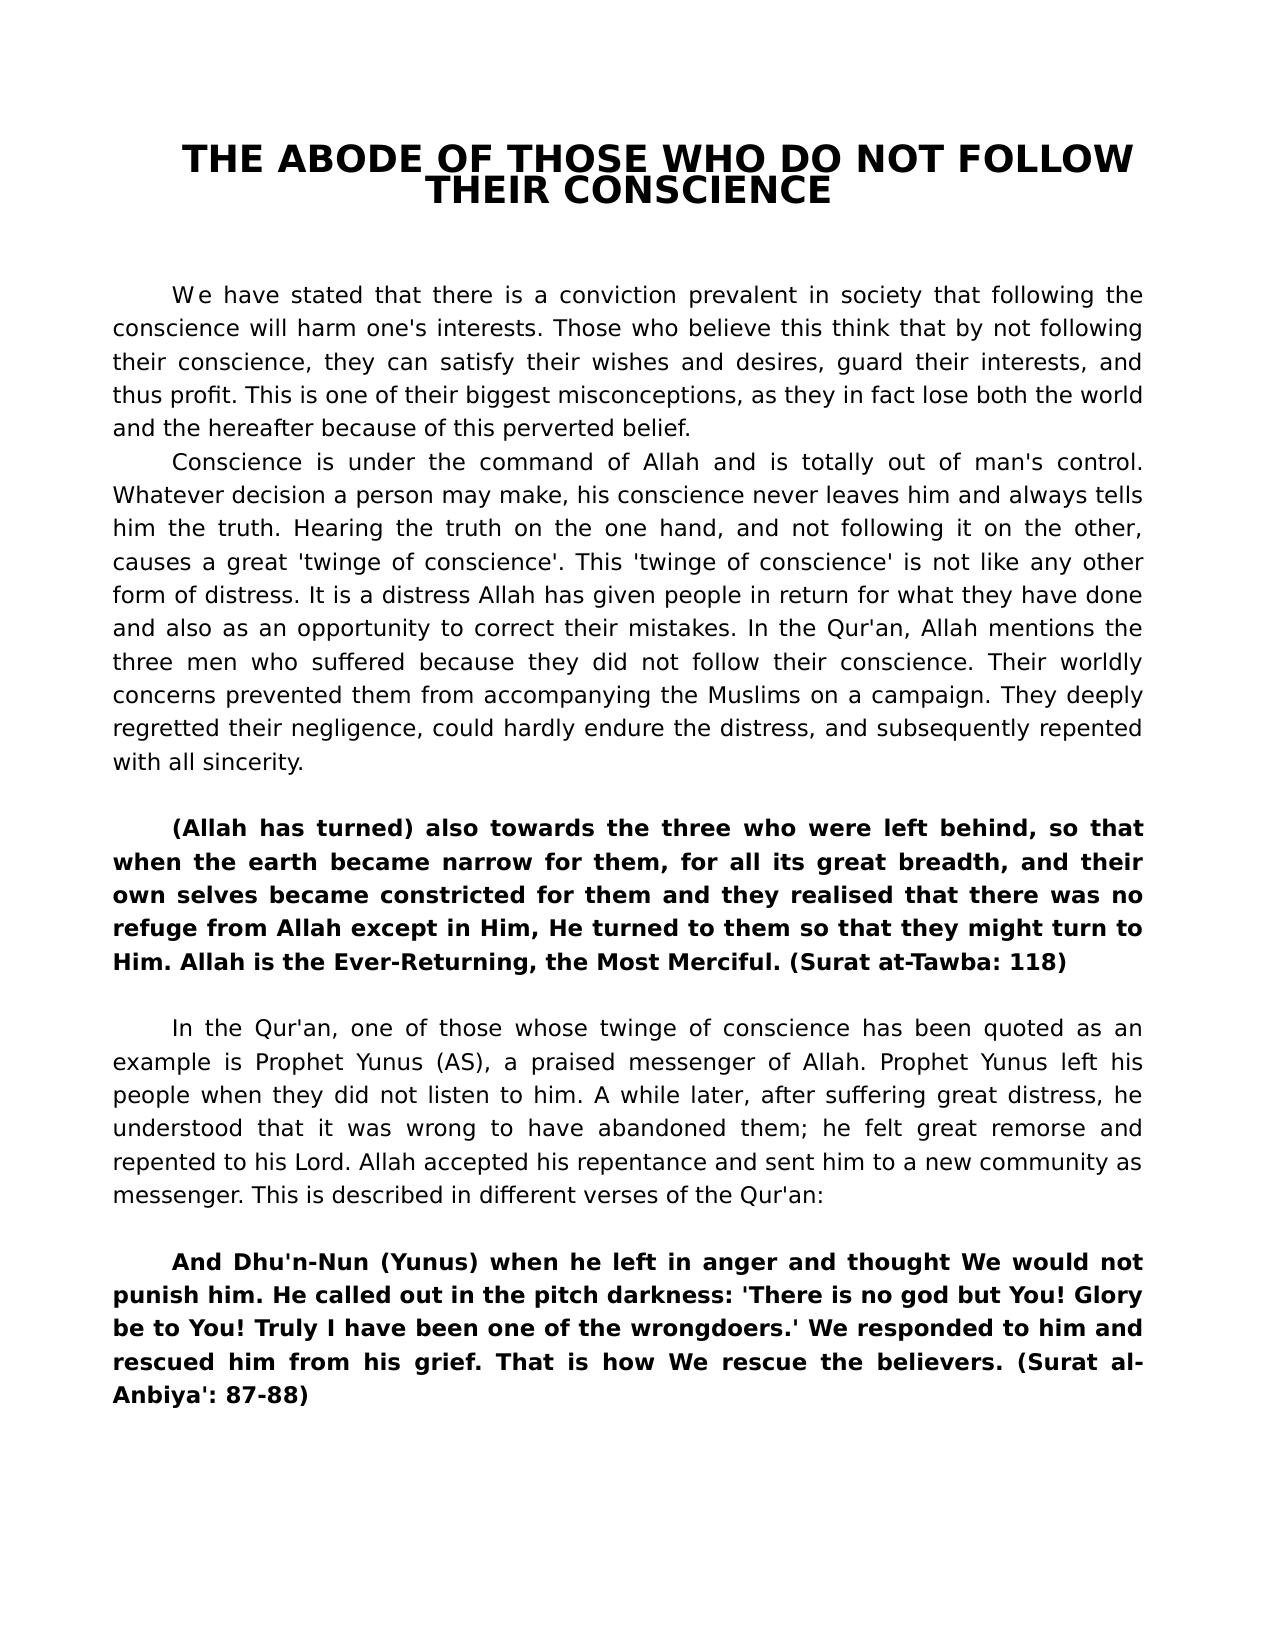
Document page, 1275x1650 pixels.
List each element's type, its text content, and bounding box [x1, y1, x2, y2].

text In the Qur'an, one of those whose twinge of conscience has been quoted as an example is Prophet Yunus (AS), a praised messenger of Allah. Prophet Yunus left his people when they did not listen to him. A while later, after suffering great distress, he understood that it was wrong to have abandoned them; he felt great remorse and repented to his Lord. Allah accepted his repentance and sent him to a new community as messenger. This is described in different verses of the Qur'an: [112, 1010, 1145, 1210]
text We have stated that there is a conviction prevalent in society that following the conscience will harm one's interests. Those who believe this think that by not following their conscience, they can satisfy their wishes and desires, guard their interests, and thus profit. This is one of their biggest misconceptions, as they in fact lose both the world and the hereafter because of this perverted belief. [112, 277, 1145, 443]
text (Allah has turned) also towards the three who were left behind, so that when the earth became narrow for them, for all its great breadth, and their own selves became constricted for them and they realised that there was no refuge from Allah except in Him, He turned to them so that they might turn to Him. Allah is the Ever-Returning, the Most Merciful. (Surat at-Tawba: 118) [112, 810, 1145, 977]
text THE ABODE OF THOSE WHO DO NOT FOLLOW THEIR CONSCIENCE [112, 148, 1145, 210]
text And Dhu'n-Nun (Yunus) when he left in anger and thought We would not punish him. He called out in the pitch darkness: 'There is no god but You! Glory be to You! Truly I have been one of the wrongdoers.' We responded to him and rescued him from his grief. That is how We rescue the believers. (Surat al-Anbiya': 87-88) [112, 1243, 1145, 1410]
text Conscience is under the command of Allah and is totally out of man's control. Whatever decision a person may make, his conscience never leaves him and always tells him the truth. Hearing the truth on the one hand, and not following it on the other, causes a great 'twinge of conscience'. This 'twinge of conscience' is not like any other form of distress. It is a distress Allah has given people in return for what they have done and also as an opportunity to correct their mistakes. In the Qur'an, Allah mentions the three men who suffered because they did not follow their conscience. Their worldly concerns prevented them from accompanying the Muslims on a campaign. They deeply regretted their negligence, could hardly endure the distress, and subsequently repented with all sincerity. [112, 443, 1145, 777]
